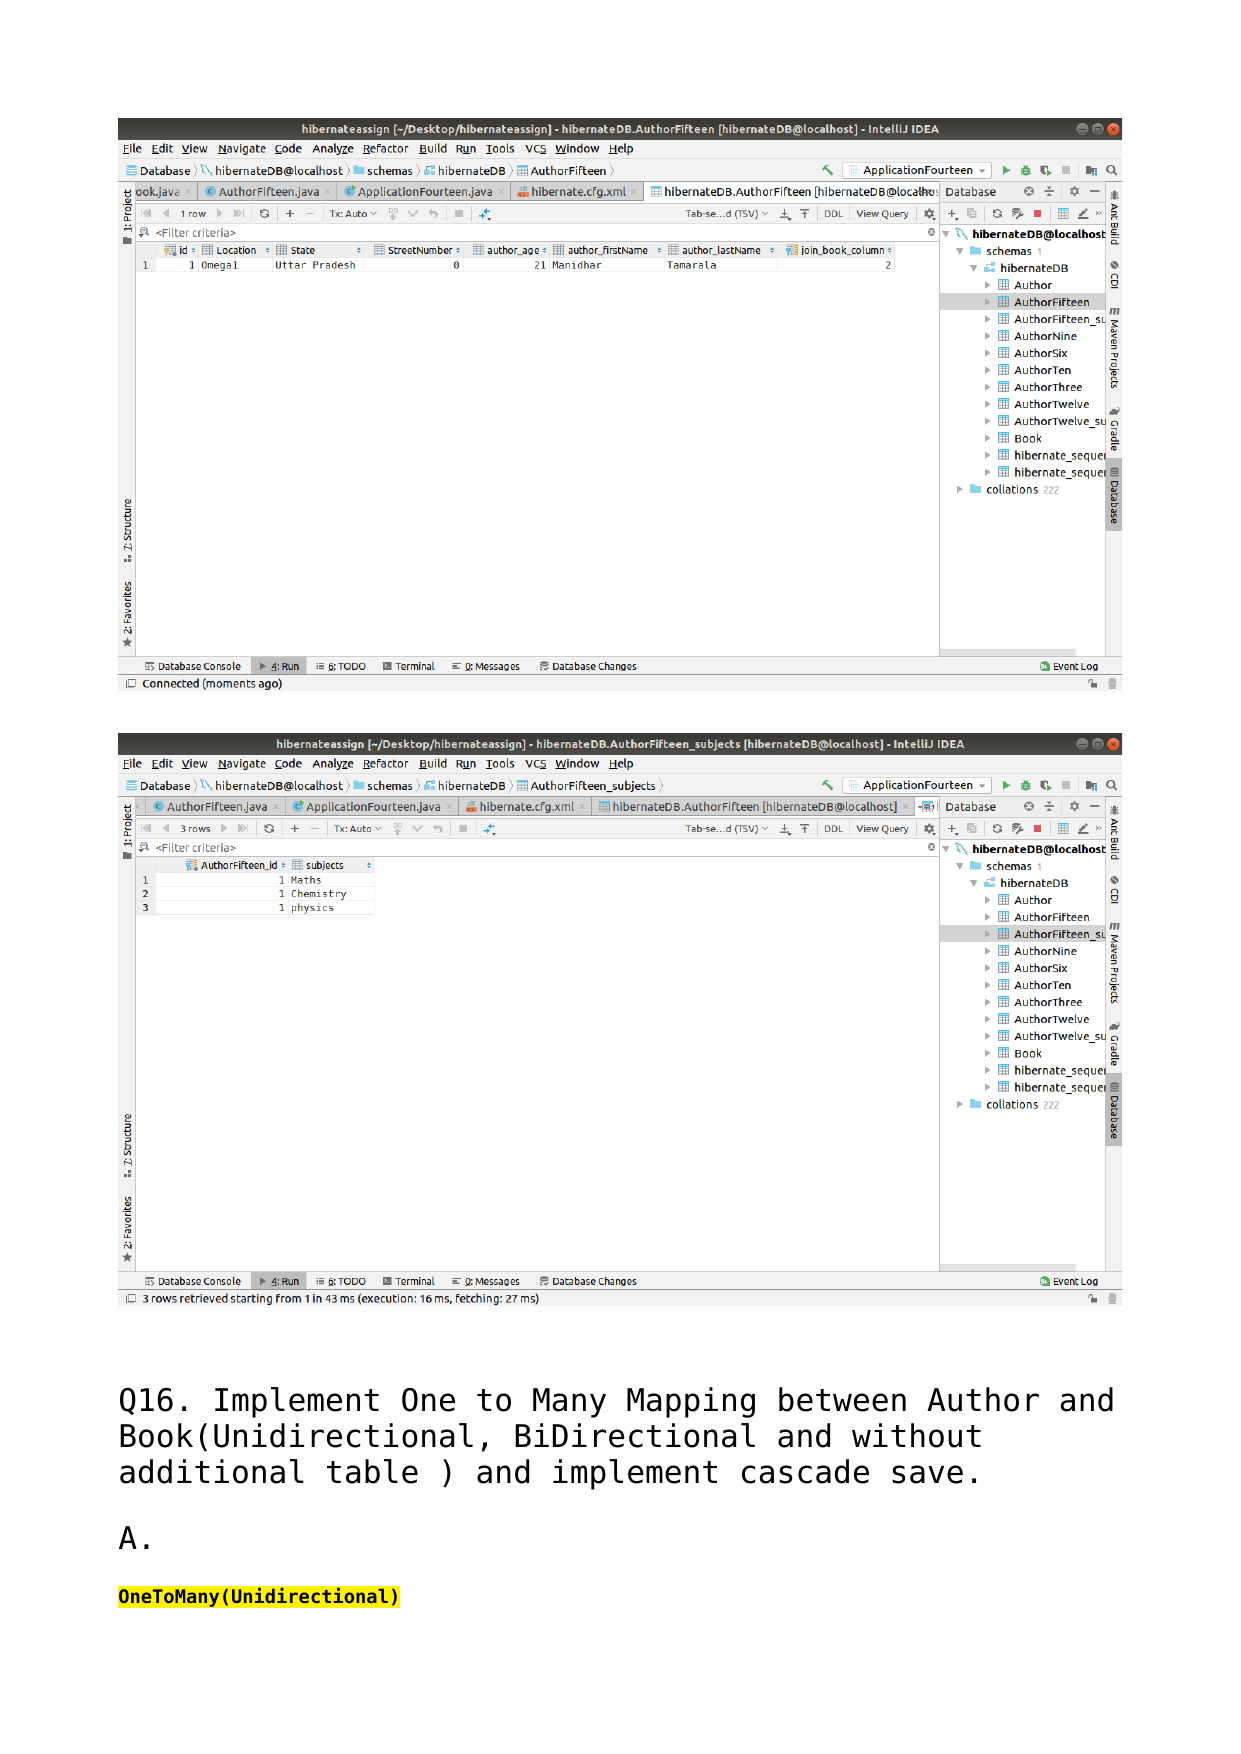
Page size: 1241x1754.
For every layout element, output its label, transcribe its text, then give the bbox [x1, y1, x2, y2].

picture [118, 118, 1123, 691]
text OneToMany(Unidirectional) [118, 1586, 1122, 1608]
text Q16. Implement One to Many Mapping between Author and Book(Unidirectional, BiDirectional and without additional table ) and implement cascade save. [118, 1382, 1122, 1491]
picture [118, 733, 1123, 1306]
text A. [118, 1521, 1122, 1557]
